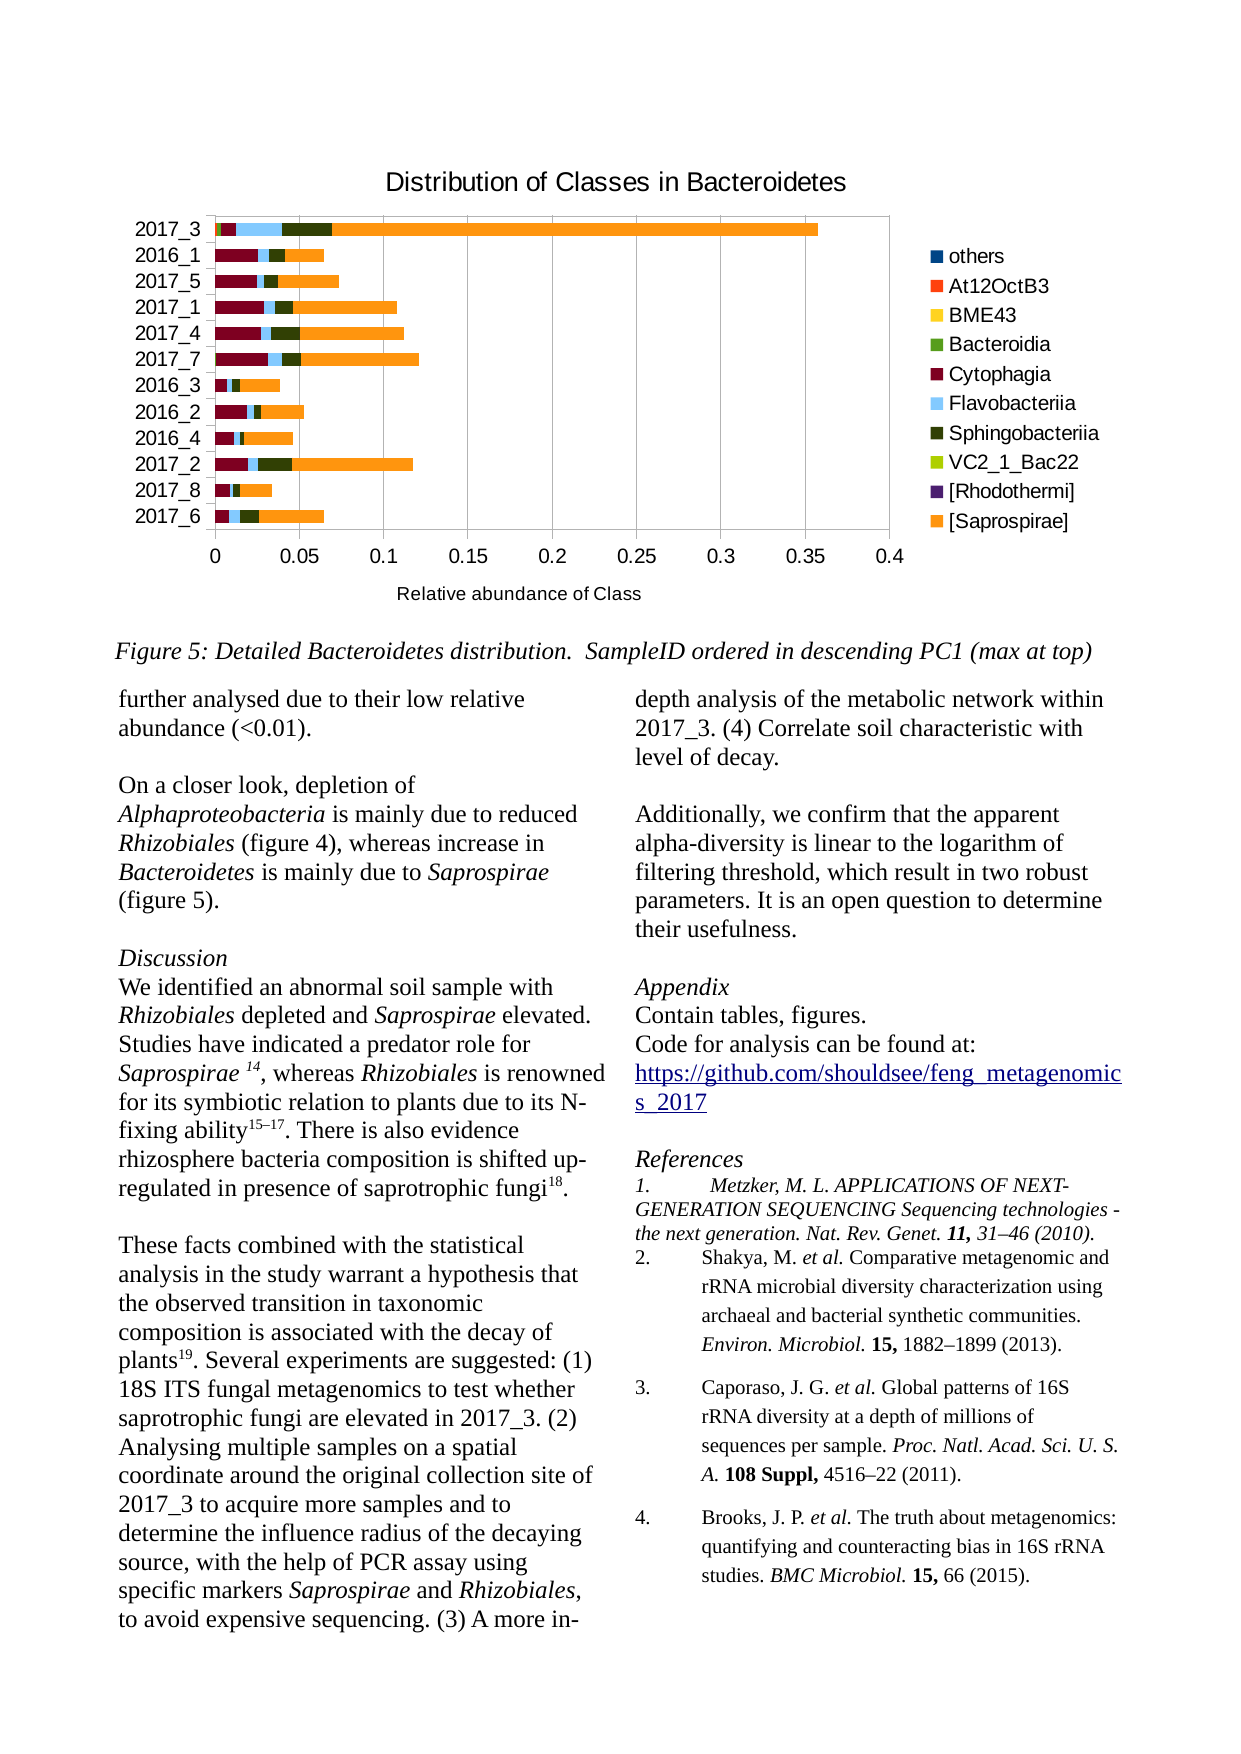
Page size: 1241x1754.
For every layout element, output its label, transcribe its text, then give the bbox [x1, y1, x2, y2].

text These facts combined with the statistical analysis in the study warrant a hypothesis that the observed transition in taxonomic composition is associated with the decay of plants19⁠. Several experiments are suggested: (1) 18S ITS fungal metagenomics to test whether saprotrophic fungi are elevated in 2017_3. (2) Analysing multiple samples on a spatial coordinate around the original collection site of 2017_3 to acquire more samples and to determine the influence radius of the decaying source, with the help of PCR assay using specific markers Saprospirae and Rhizobiales, to avoid expensive sequencing. (3) A more in- [118, 1230, 605, 1633]
text 4. Brooks, J. P. et al. The truth about metagenomics: quantifying and counteracting bias in 16S rRNA studies. BMC Microbiol. 15, 66 (2015). [635, 1505, 1122, 1587]
text References [635, 1144, 1122, 1173]
text 2. Shakya, M. et al. Comparative metagenomic and rRNA microbial diversity characterization using archaeal and bacterial synthetic communities. Environ. Microbiol. 15, 1882–1899 (2013). [635, 1245, 1122, 1356]
text further analysed due to their low relative abundance (<0.01). [118, 684, 605, 742]
text Additionally, we confirm that the apparent alpha-diversity is linear to the logarithm of filtering threshold, which result in two robust parameters. It is an open question to determine their usefulness. [635, 799, 1122, 943]
text Appendix [635, 972, 1122, 1000]
text We identified an abnormal soil sample with Rhizobiales depleted and Saprospirae elevated. Studies have indicated a predator role for Saprospirae 14⁠, whereas Rhizobiales is renowned for its symbiotic relation to plants due to its N-fixing ability15–17⁠. There is also evidence rhizosphere bacteria composition is shifted up-regulated in presence of saprotrophic fungi18⁠. [118, 972, 605, 1202]
text Figure 5: Detailed Bacteroidetes distribution. SampleID ordered in descending PC1 (max at top) [114, 142, 1181, 664]
text Code for analysis can be found at: https://github.com/shouldsee/feng_metagenomic [635, 1029, 1122, 1083]
text Discussion [118, 943, 605, 972]
text 1. Metzker, M. L. APPLICATIONS OF NEXT-GENERATION SEQUENCING Sequencing technologies - the next generation. Nat. Rev. Genet. 11, 31–46 (2010). [635, 1173, 1122, 1245]
text On a closer look, depletion of Alphaproteobacteria is mainly due to reduced Rhizobiales (figure 4), whereas increase in Bacteroidetes is mainly due to Saprospirae (figure 5). [118, 770, 605, 914]
text 3. Caporaso, J. G. et al. Global patterns of 16S rRNA diversity at a depth of millions of sequences per sample. Proc. Natl. Acad. Sci. U. S. A. 108 Suppl, 4516–22 (2011). [635, 1375, 1122, 1486]
text Contain tables, figures. [635, 1000, 1122, 1029]
text depth analysis of the metabolic network within 2017_3. (4) Correlate soil characteristic with level of decay. [635, 684, 1122, 770]
text s_2017 [635, 1084, 1122, 1115]
